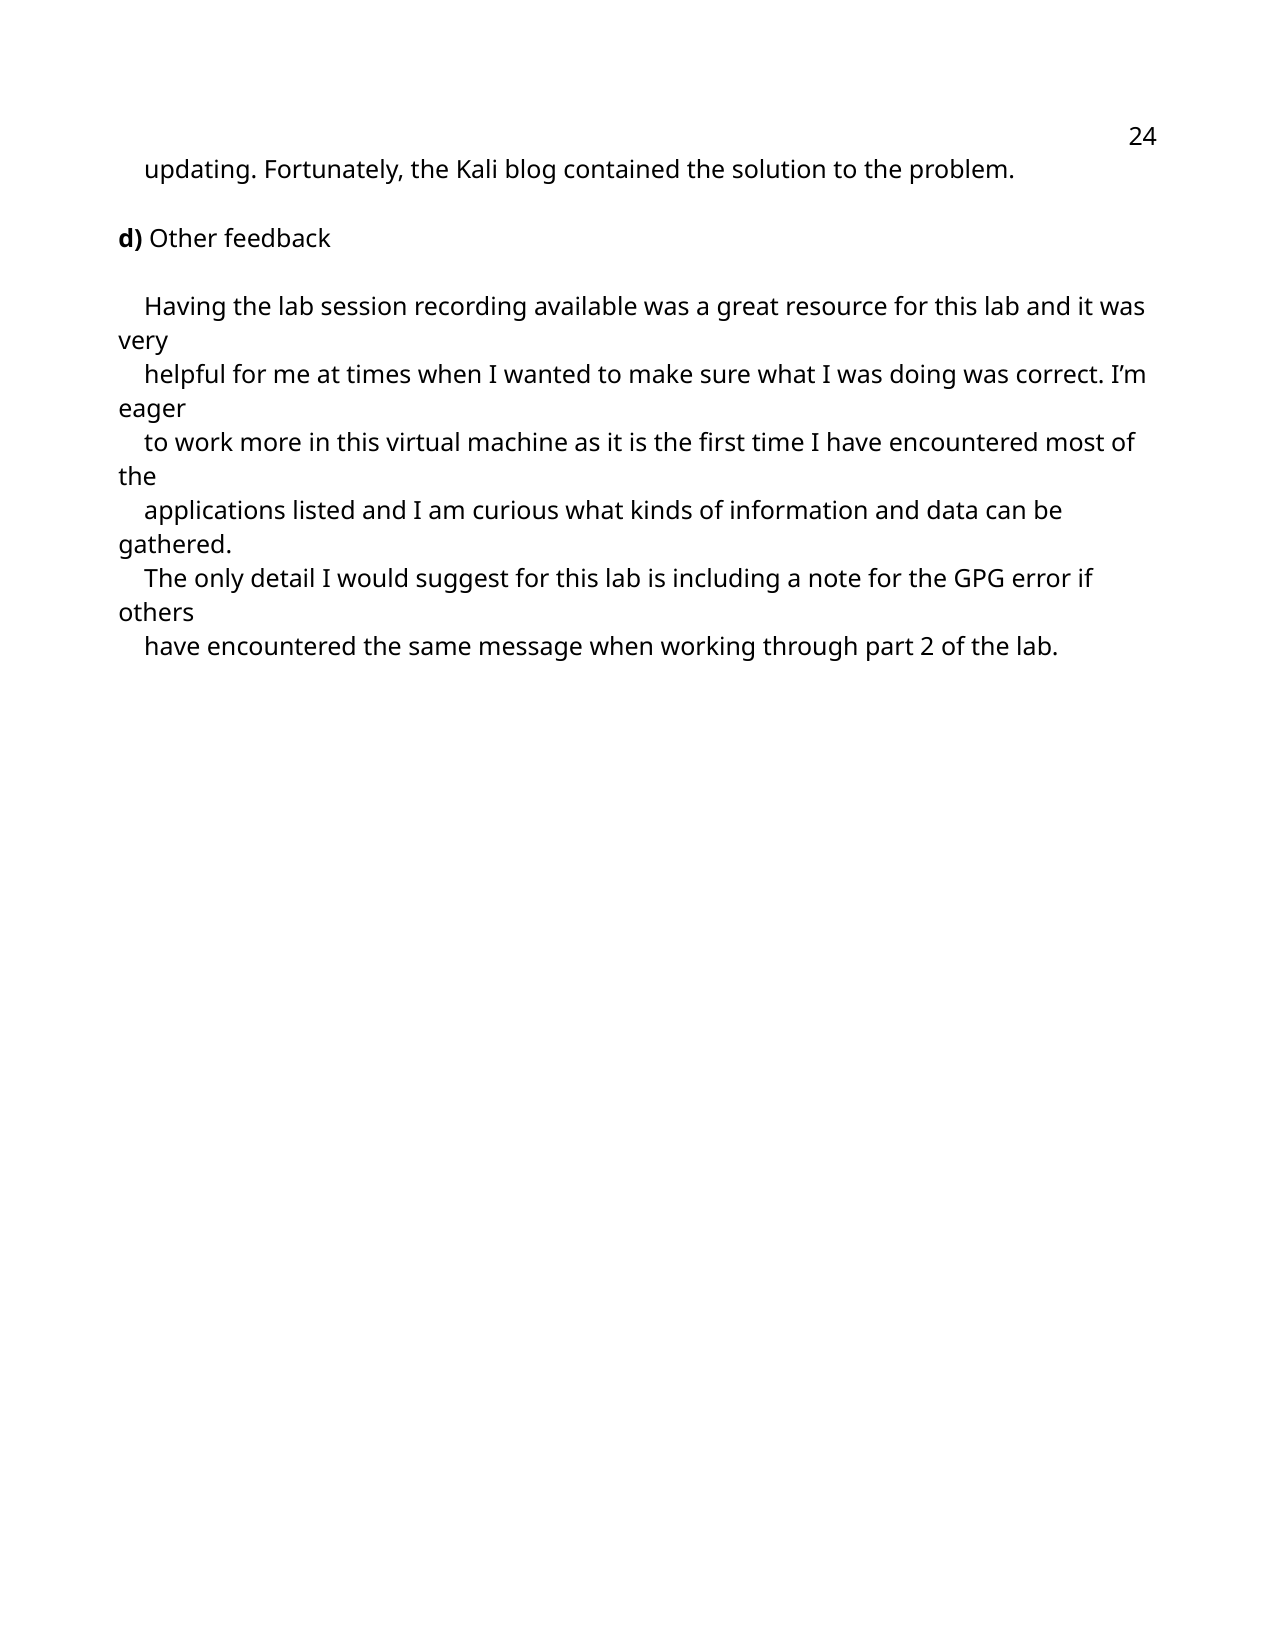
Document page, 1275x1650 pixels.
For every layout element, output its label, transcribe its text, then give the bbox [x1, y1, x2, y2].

text have encountered the same message when working through part 2 of the lab. [118, 629, 1157, 663]
text helpful for me at times when I wanted to make sure what I was doing was correct. I’m eager [118, 357, 1157, 425]
text to work more in this virtual machine as it is the first time I have encountered most of the [118, 425, 1157, 493]
text applications listed and I am curious what kinds of information and data can be gathered. [118, 493, 1157, 561]
text The only detail I would suggest for this lab is including a note for the GPG error if others [118, 561, 1157, 629]
text updating. Fortunately, the Kali blog contained the solution to the problem. [118, 152, 1157, 186]
text Having the lab session recording available was a great resource for this lab and it was very [118, 288, 1157, 357]
text d) Other feedback [118, 220, 1157, 254]
